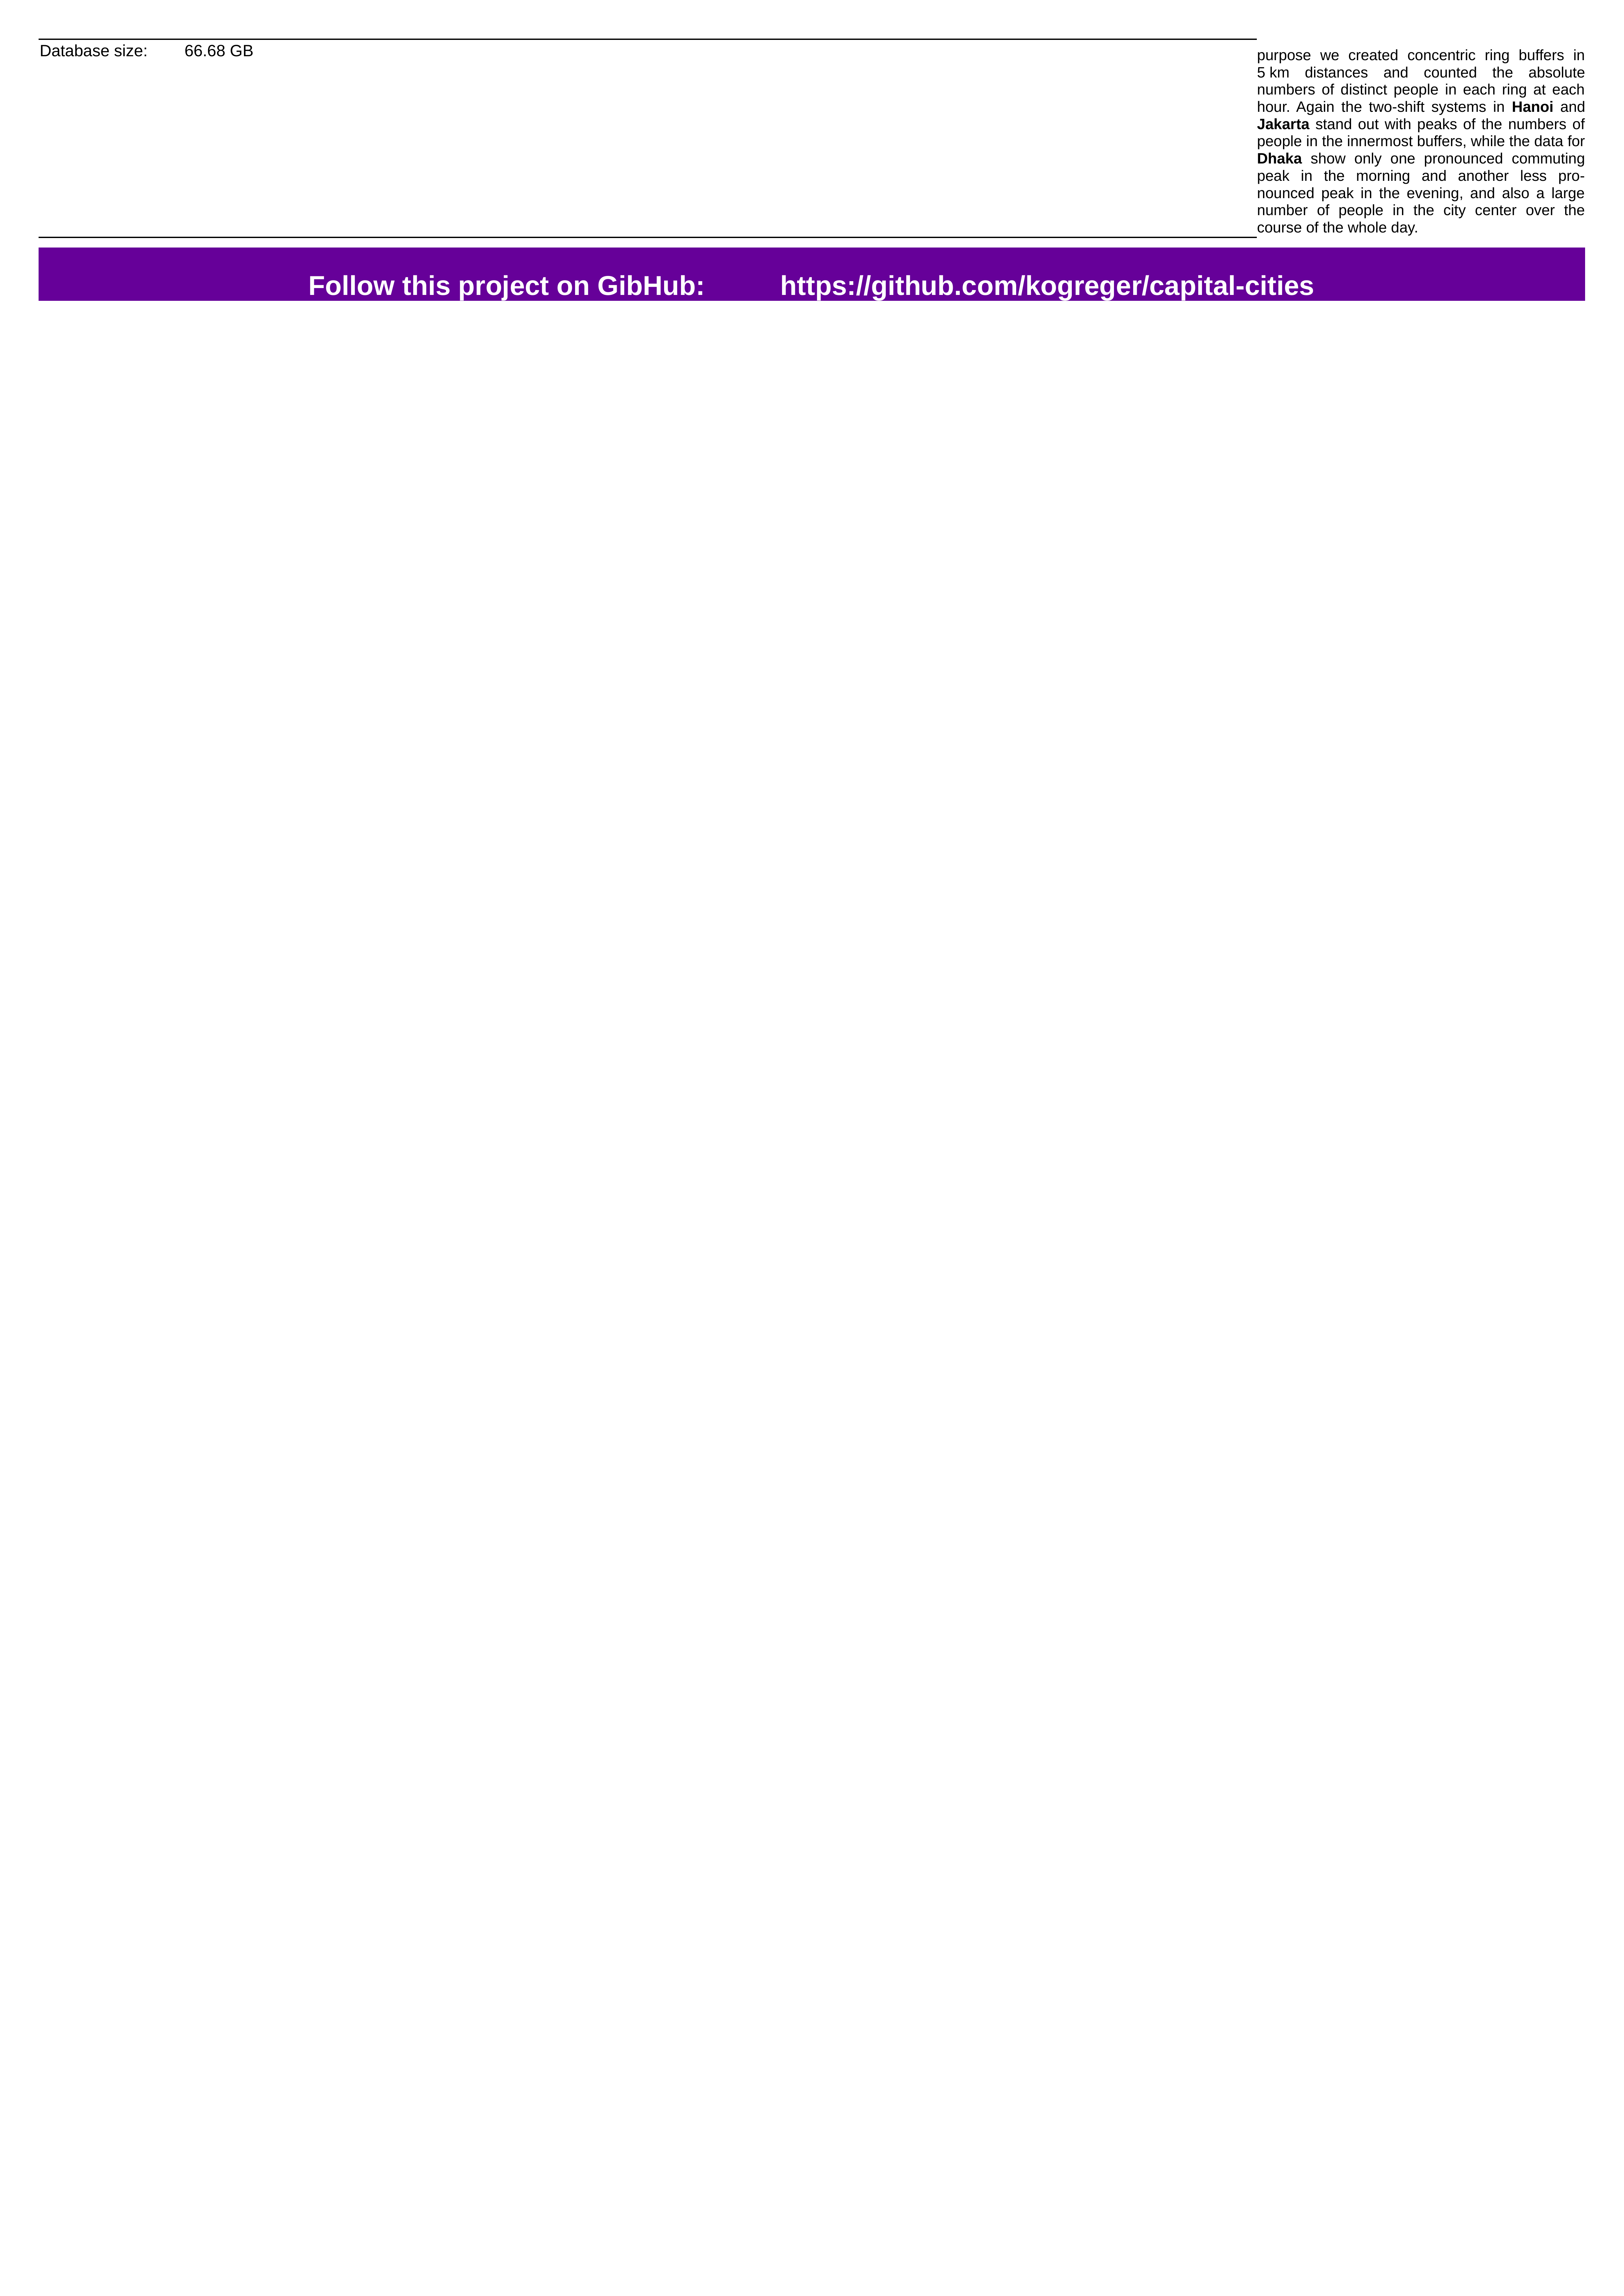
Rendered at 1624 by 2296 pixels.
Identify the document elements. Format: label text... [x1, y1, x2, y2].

table_cell [1257, 237, 1585, 248]
table_cell purpose we created concentric ring buffers in 5 km distances and counted the absolute numbers of distinct people in each ring at each hour. Again the two-shift systems in Hanoi and Jakarta stand out with peaks of the numbers of people in the innermost buffers, while the data for Dhaka show only one pronounced commuting peak in the morning and another less pro-nounced peak in the evening, and also a large number of people in the city center over the course of the whole day. [1257, 39, 1585, 237]
table_cell [367, 238, 1257, 248]
table_cell [590, 40, 812, 237]
table_cell [812, 40, 1034, 237]
table_cell Follow this project on GibHub: https://github.com/kogreger/capital-cities [39, 248, 1585, 301]
table_cell [39, 238, 367, 248]
table_cell [1034, 40, 1257, 237]
table_cell [367, 40, 589, 237]
table_cell Database size: 66.68 GB [39, 40, 367, 237]
